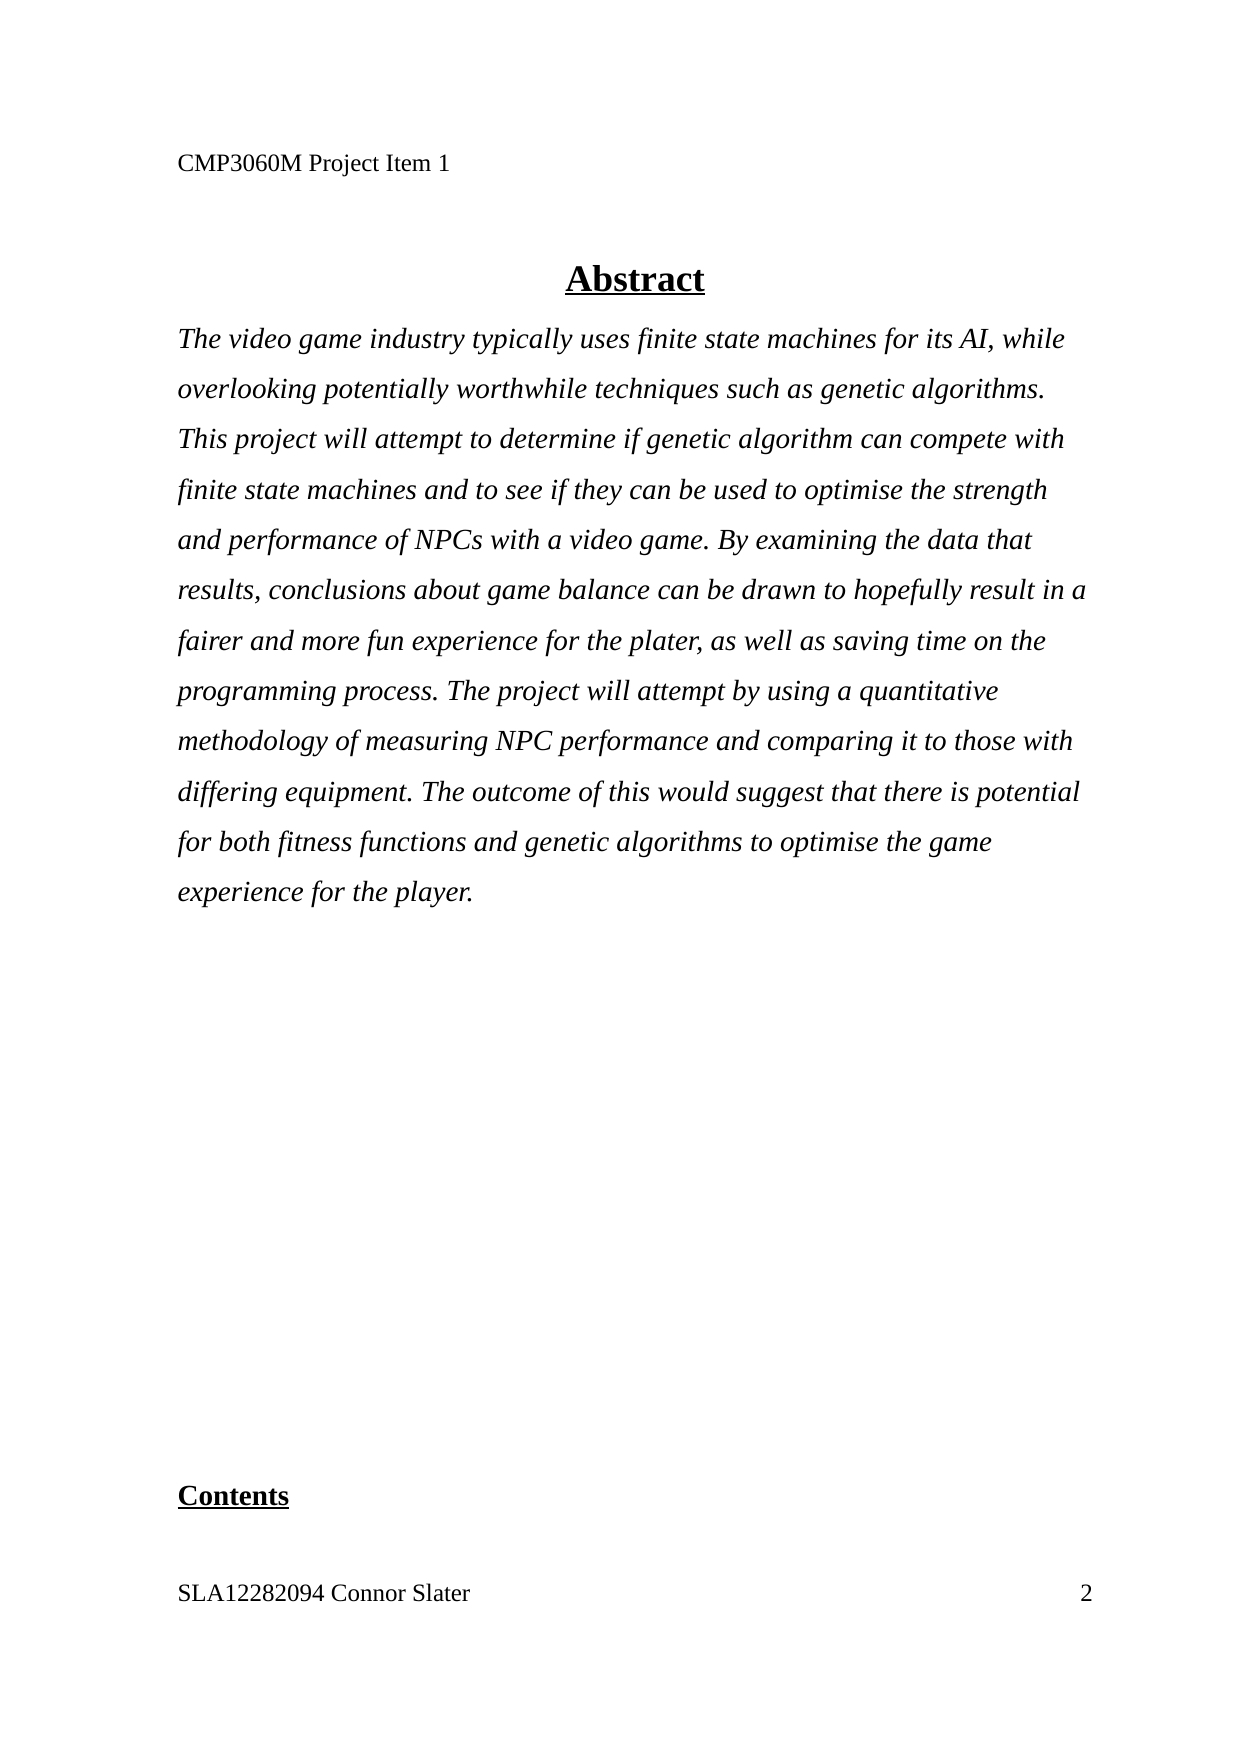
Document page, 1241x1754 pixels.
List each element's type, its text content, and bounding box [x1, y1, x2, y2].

text Contents [177, 1478, 1093, 1512]
text Abstract [177, 256, 1093, 299]
text The video game industry typically uses finite state machines for its AI, while overlooking potentially worthwhile techniques such as genetic algorithms. This project will attempt to determine if genetic algorithm can compete with finite state machines and to see if they can be used to optimise the strength and performance of NPCs with a video game. By examining the data that results, conclusions about game balance can be drawn to hopefully result in a fairer and more fun experience for the plater, as well as saving time on the programming process. The project will attempt by using a quantitative methodology of measuring NPC performance and comparing it to those with differing equipment. The outcome of this would suggest that there is potential for both fitness functions and genetic algorithms to optimise the game experience for the player. [177, 321, 1093, 908]
